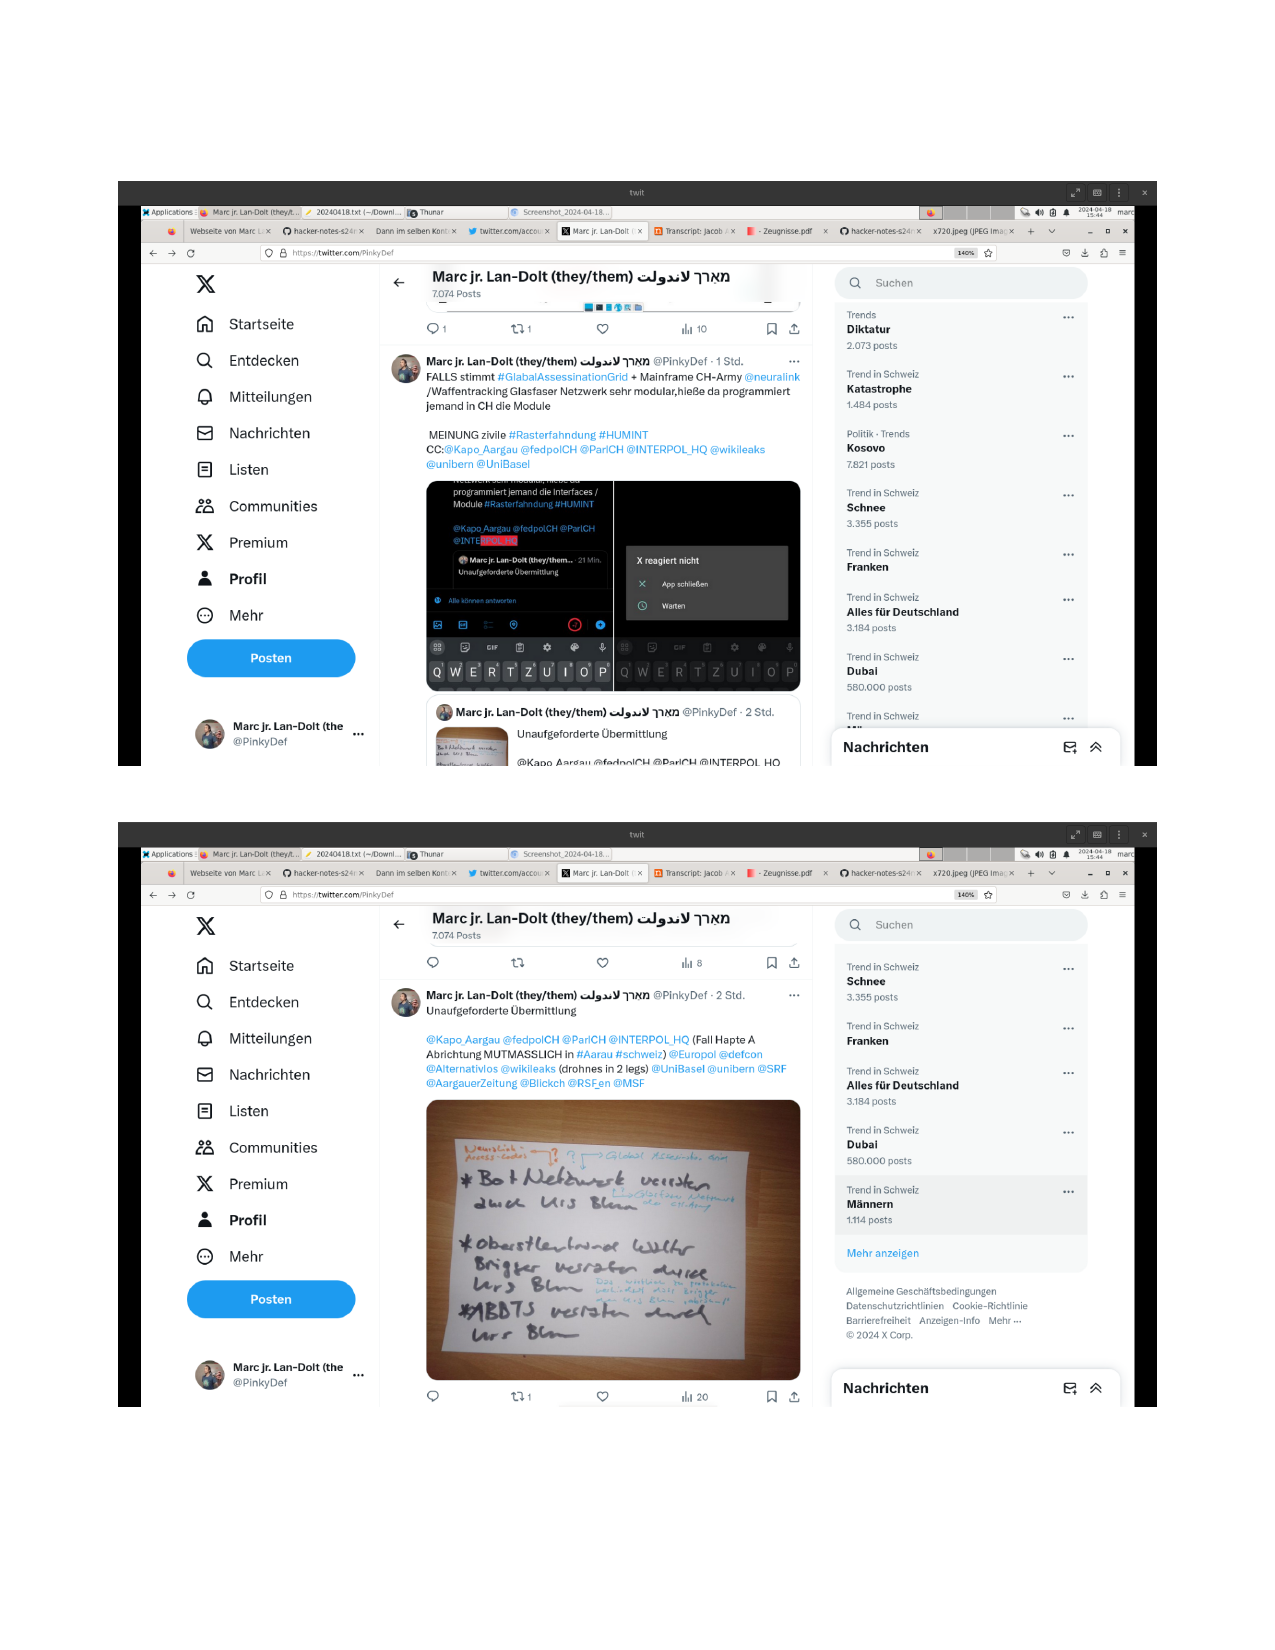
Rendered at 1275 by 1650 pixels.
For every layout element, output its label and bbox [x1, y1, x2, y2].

picture [118, 822, 1157, 1407]
picture [118, 181, 1157, 766]
